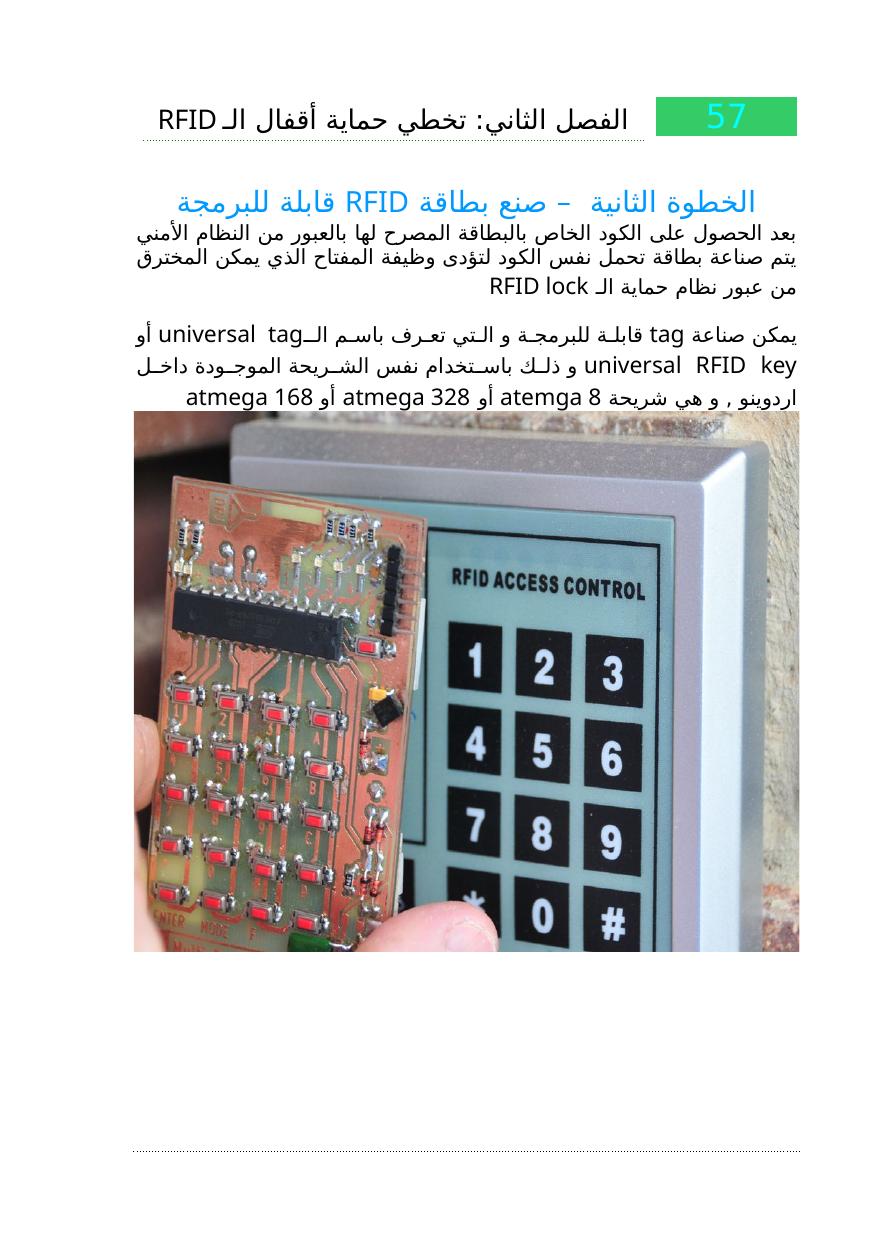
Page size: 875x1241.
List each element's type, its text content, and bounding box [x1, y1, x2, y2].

picture [133, 411, 800, 952]
text يمكن صناعة tag قابلة للبرمجة و التي تعرف باسم الـuniversal tag أو universal RFID key و ذلك باستخدام نفس الشريحة الموجودة داخل اردوينو , و هي شريحة atemga 8 أو atmega 328 أو atmega 168 [136, 318, 797, 411]
text بعد الحصول على الكود الخاص بالبطاقة المصرح لها بالعبور من النظام الأمني يتم صناعة بطاقة تحمل نفس الكود لتؤدى وظيفة المفتاح الذي يمكن المخترق من عبور نظام حماية الـ RFID lock [136, 221, 797, 301]
subtitle الخطوة الثانية – صنع بطاقة RFID قابلة للبرمجة [136, 181, 797, 221]
